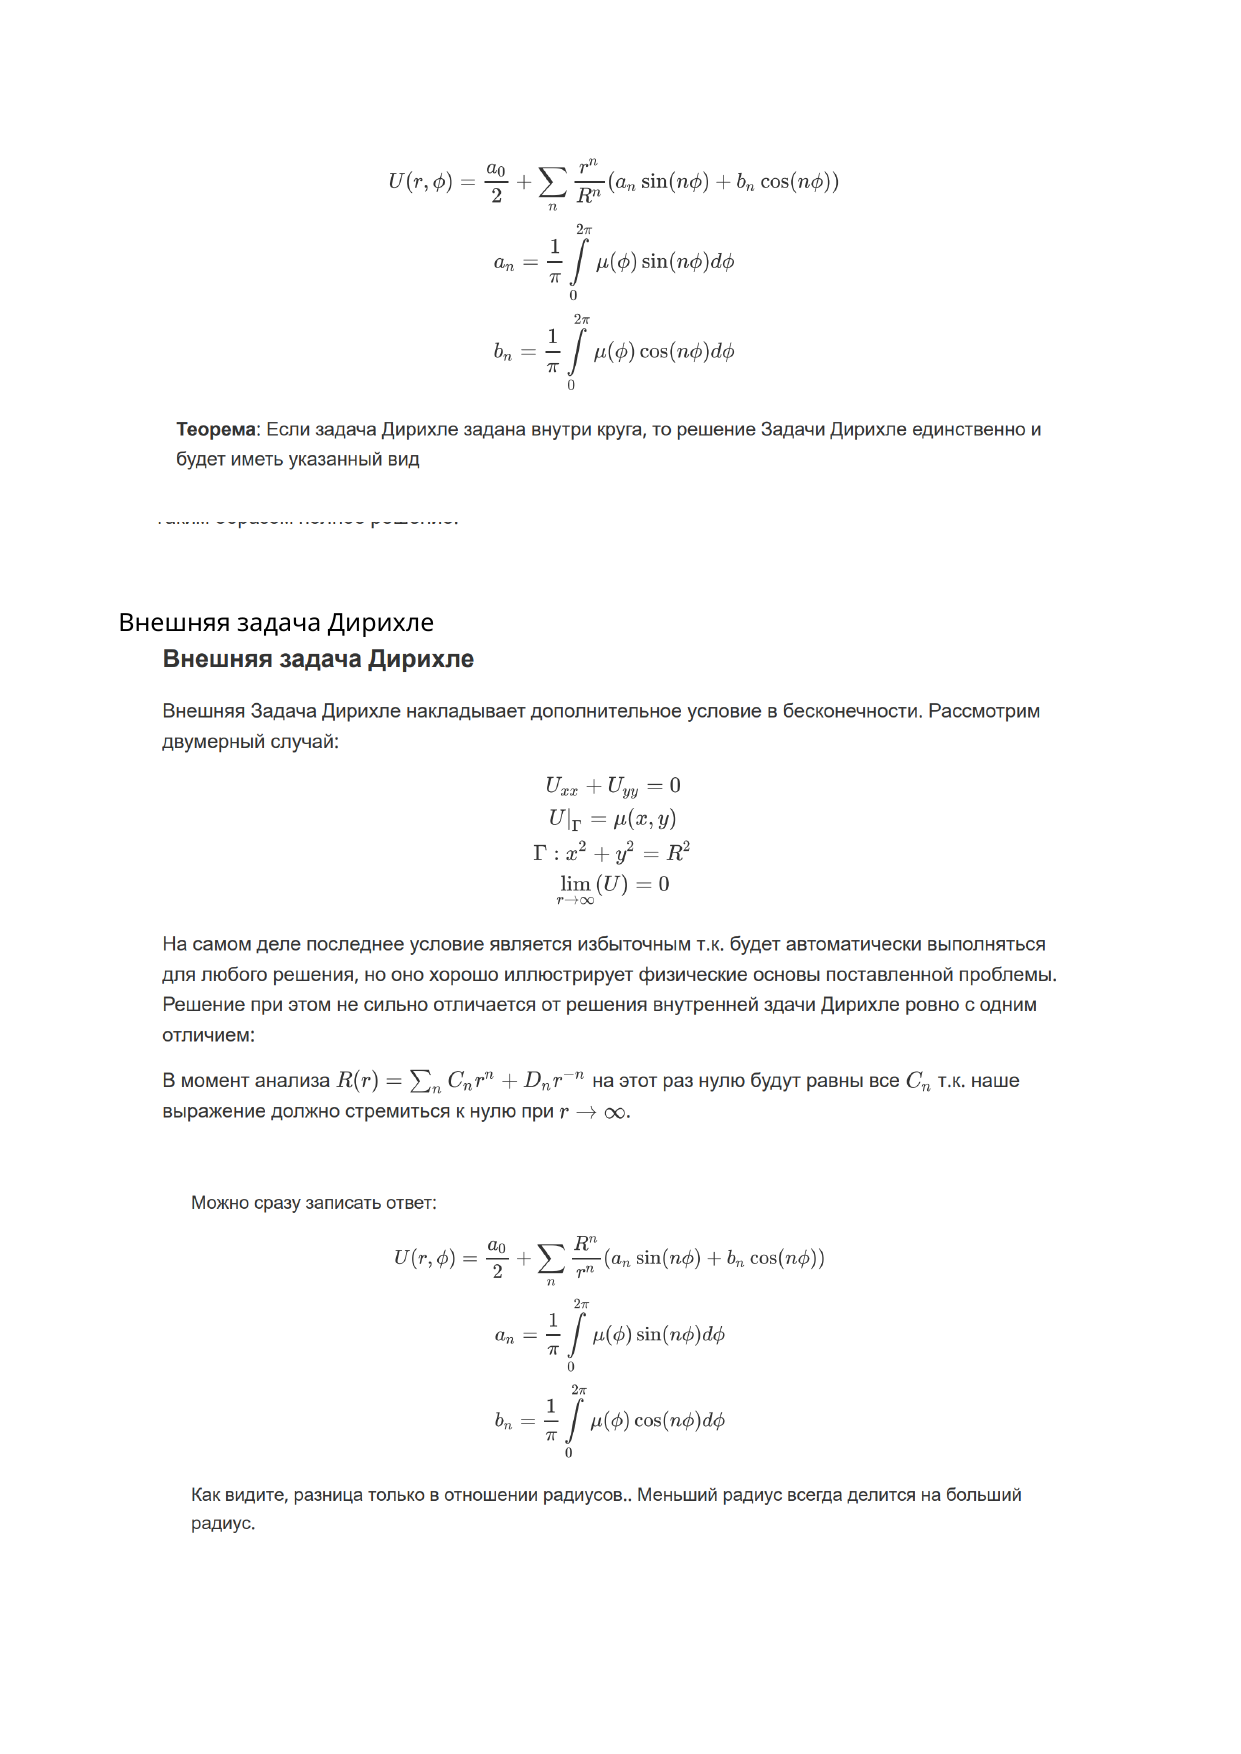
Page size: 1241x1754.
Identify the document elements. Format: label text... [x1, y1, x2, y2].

text Внешняя задача Дирихле [118, 604, 1122, 638]
picture [136, 1172, 1105, 1559]
picture [118, 118, 1123, 571]
picture [118, 638, 1123, 1139]
